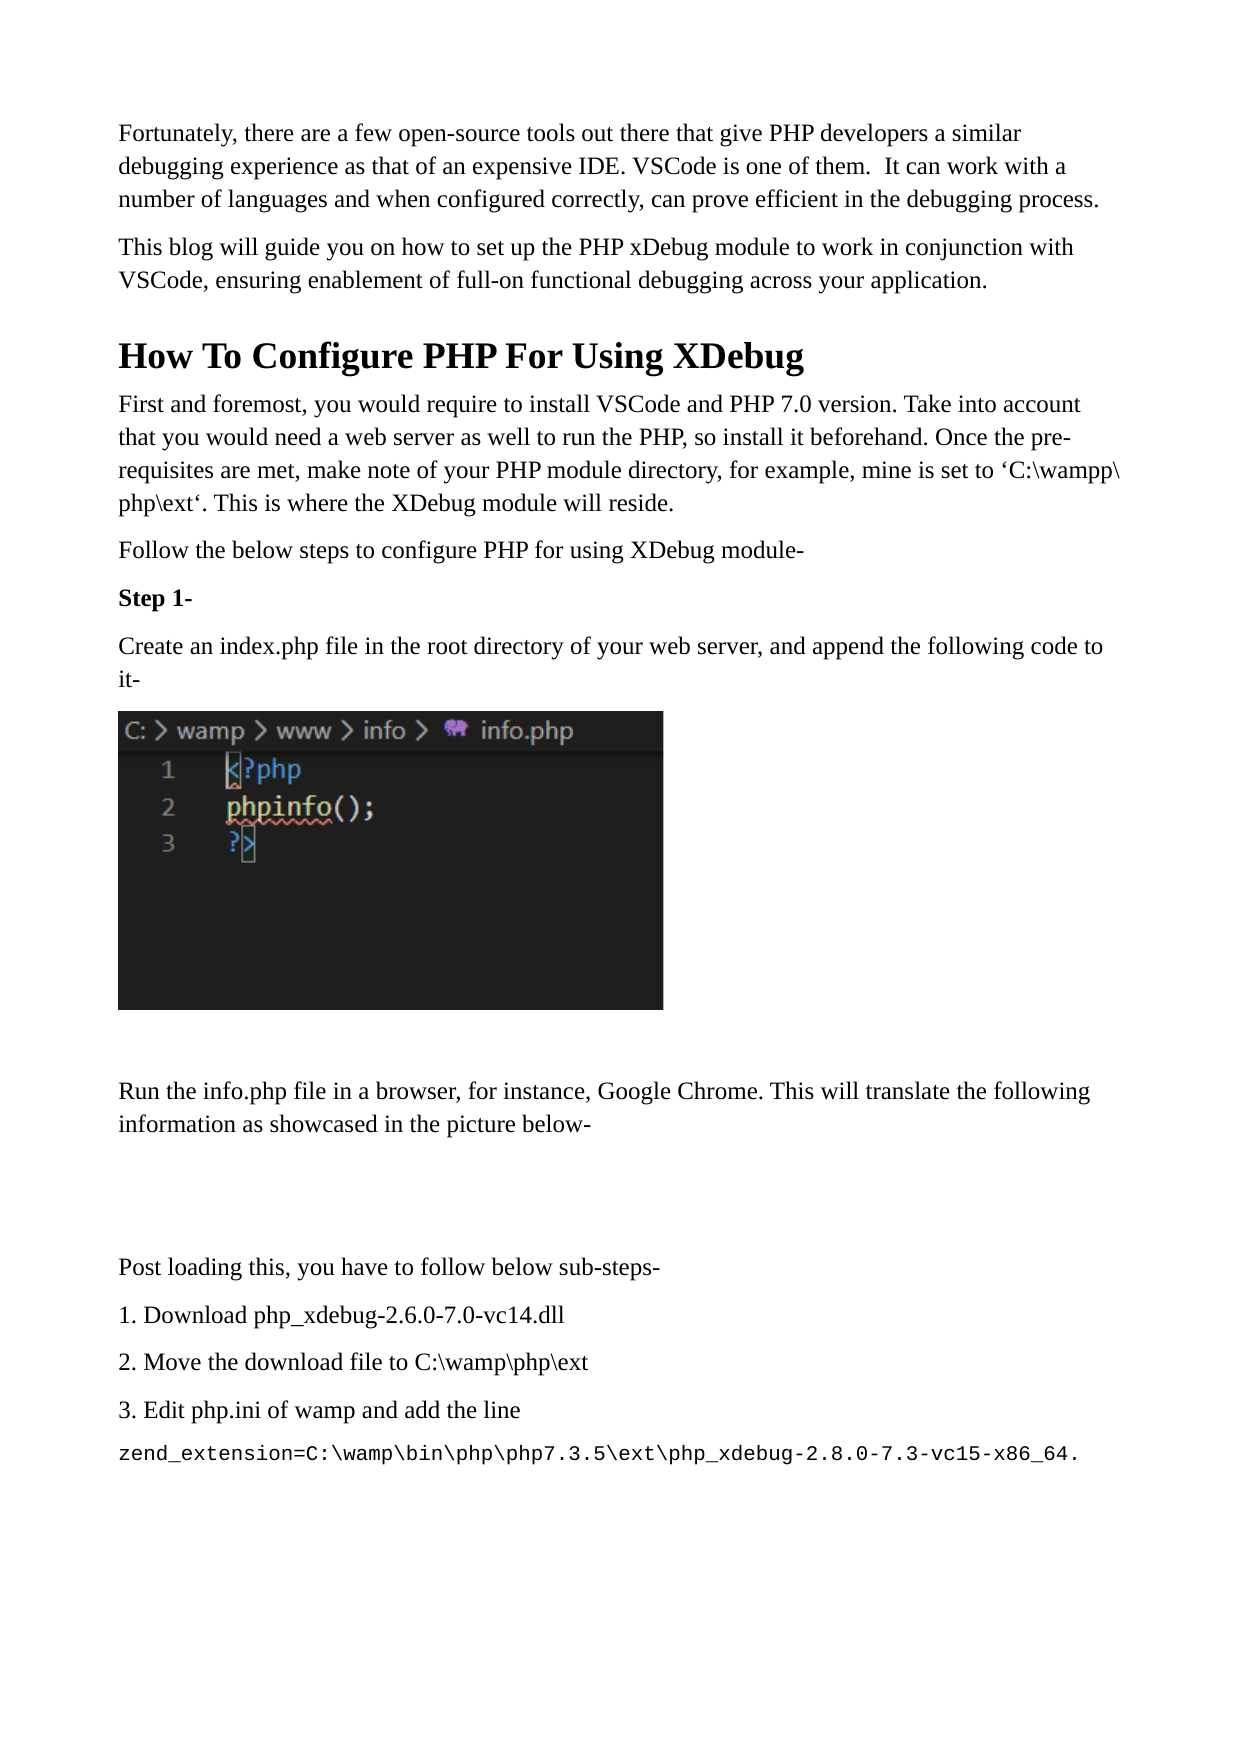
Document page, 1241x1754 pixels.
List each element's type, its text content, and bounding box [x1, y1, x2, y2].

text Create an index.php file in the root directory of your web server, and append the following code to it- [118, 631, 1122, 692]
text Post loading this, you have to follow below sub-steps- [118, 1252, 1122, 1281]
text 2. Move the download file to C:\wamp\php\ext [118, 1347, 1122, 1376]
text Fortunately, there are a few open-source tools out there that give PHP developers a similar debugging experience as that of an expensive IDE. VSCode is one of them. It can work with a number of languages and when configured correctly, can prove efficient in the debugging process. [118, 118, 1122, 213]
text First and foremost, you would require to install VSCode and PHP 7.0 version. Take into account that you would need a web server as well to run the PHP, so install it beforehand. Once the pre-requisites are met, make note of your PHP module directory, for example, mine is set to ‘C:\wampp\php\ext‘. This is where the XDebug module will reside. [118, 389, 1122, 517]
text 1. Download php_xdebug-2.6.0-7.0-vc14.dll [118, 1300, 1122, 1328]
text zend_extension=C:\wamp\bin\php\php7.3.5\ext\php_xdebug-2.8.0-7.3-vc15-x86_64. [118, 1442, 1122, 1466]
text This blog will guide you on how to set up the PHP xDebug module to work in conjunction with VSCode, ensuring enablement of full-on functional debugging across your application. [118, 232, 1122, 293]
subtitle How To Configure PHP For Using XDebug [118, 333, 1122, 376]
text Follow the below steps to configure PHP for using XDebug module- [118, 536, 1122, 564]
text Run the info.php file in a browser, for instance, Google Chrome. This will translate the following information as showcased in the picture below- [118, 1076, 1122, 1138]
text 3. Edit php.ini of wamp and add the line [118, 1395, 1122, 1424]
picture [118, 711, 664, 1010]
text Step 1- [118, 583, 1122, 612]
